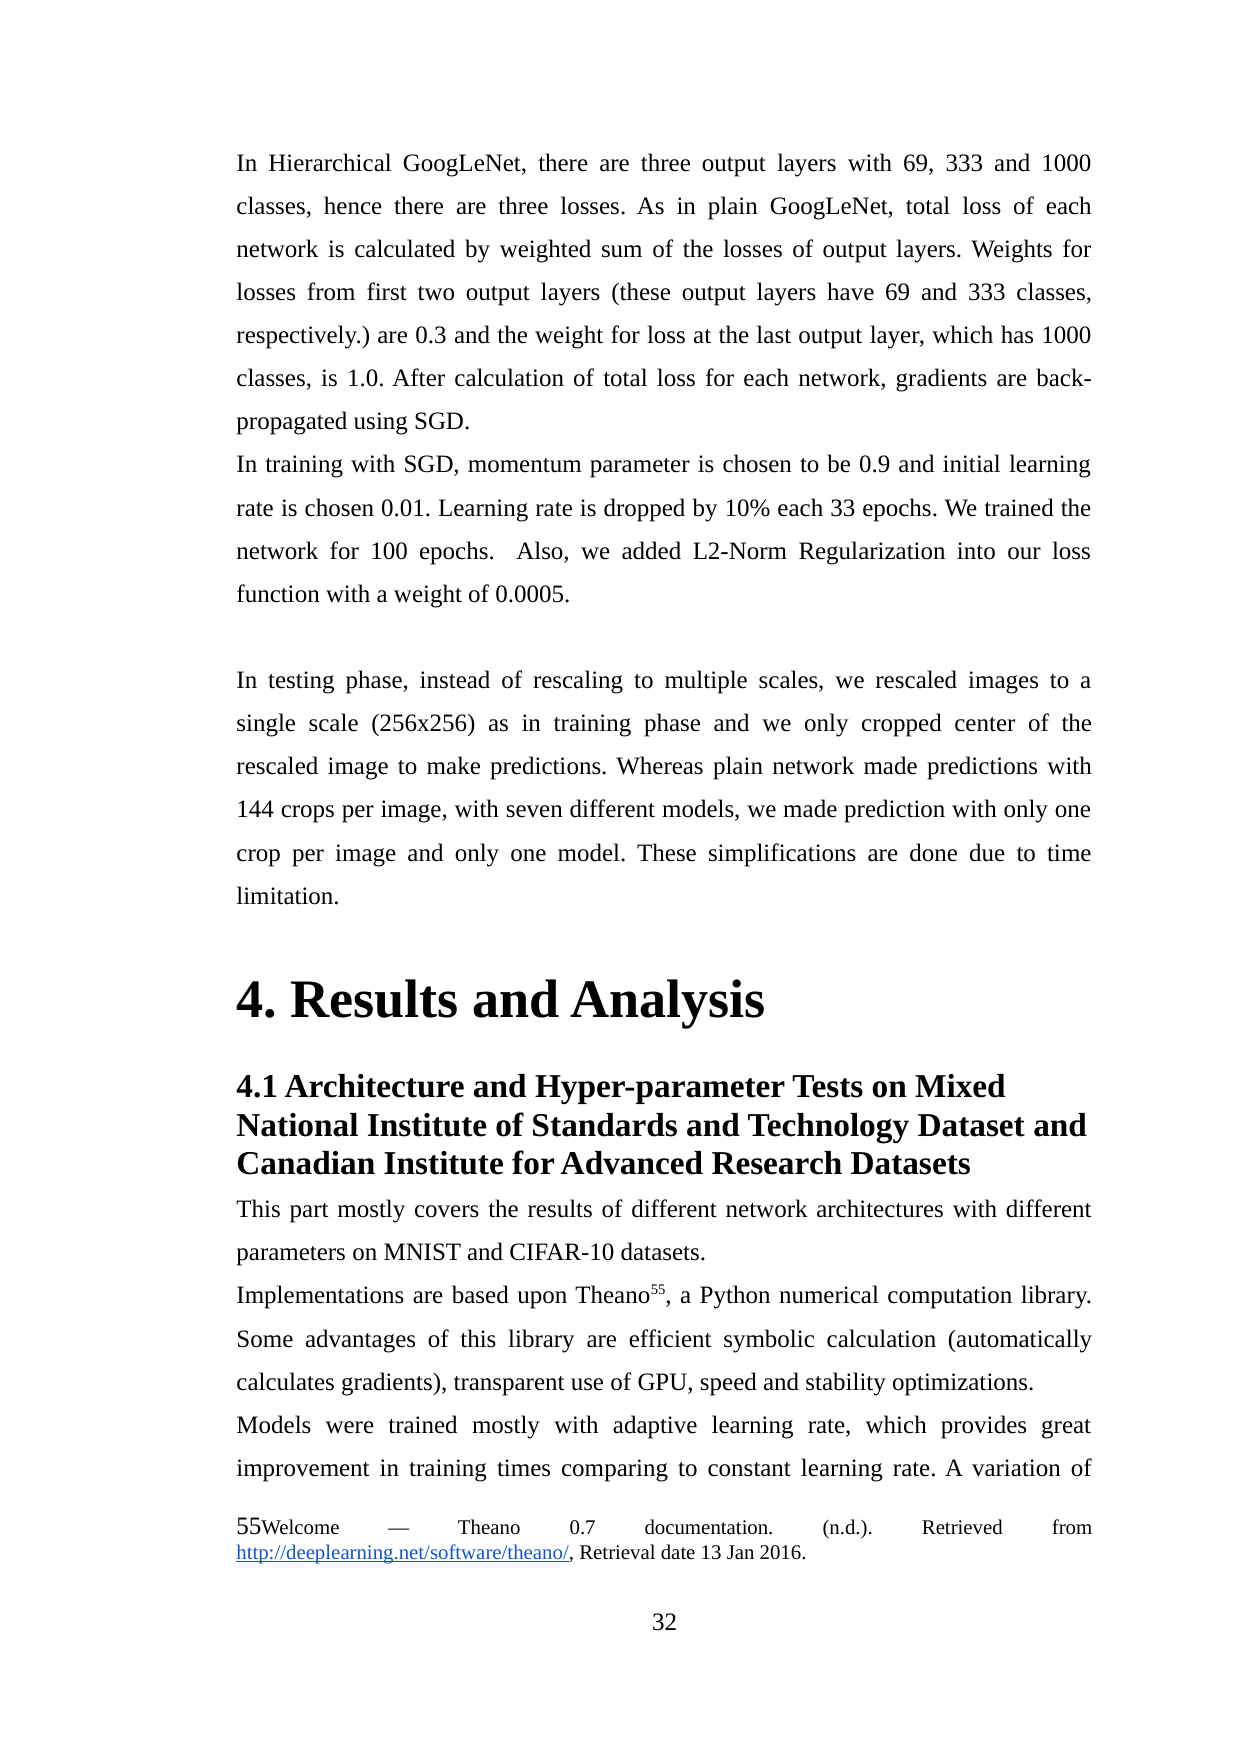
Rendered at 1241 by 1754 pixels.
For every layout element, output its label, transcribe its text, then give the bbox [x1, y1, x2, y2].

text In training with SGD, momentum parameter is chosen to be 0.9 and initial learning rate is chosen 0.01. Learning rate is dropped by 10% each 33 epochs. We trained the network for 100 epochs. Also, we added L2-Norm Regularization into our loss function with a weight of 0.0005. [236, 449, 1093, 608]
subtitle 4.1 Architecture and Hyper-parameter Tests on Mixed National Institute of Standards and Technology Dataset and Canadian Institute for Advanced Research Datasets [236, 1067, 1093, 1182]
text Models were trained mostly with adaptive learning rate, which provides great improvement in training times comparing to constant learning rate. A variation of [236, 1410, 1093, 1482]
text In Hierarchical GoogLeNet, there are three output layers with 69, 333 and 1000 classes, hence there are three losses. As in plain GoogLeNet, total loss of each network is calculated by weighted sum of the losses of output layers. Weights for losses from first two output layers (these output layers have 69 and 333 classes, respectively.) are 0.3 and the weight for loss at the last output layer, which has 1000 classes, is 1.0. After calculation of total loss for each network, gradients are back-propagated using SGD. [236, 148, 1093, 435]
text Welcome — Theano 0.7 documentation. (n.d.). Retrieved from http://deeplearning.net/software/theano/, Retrieval date 13 Jan 2016. [236, 1511, 1093, 1564]
text Implementations are based upon Theano, a Python numerical computation library. Some advantages of this library are efficient symbolic calculation (automatically calculates gradients), transparent use of GPU, speed and stability optimizations. [236, 1281, 1093, 1396]
text In testing phase, instead of rescaling to multiple scales, we rescaled images to a single scale (256x256) as in training phase and we only cropped center of the rescaled image to make predictions. Whereas plain network made predictions with 144 crops per image, with seven different models, we made prediction with only one crop per image and only one model. These simplifications are done due to time limitation. [236, 665, 1093, 909]
text This part mostly covers the results of different network architectures with different parameters on MNIST and CIFAR-10 datasets. [236, 1194, 1093, 1266]
title 4. Results and Analysis [236, 967, 1093, 1029]
